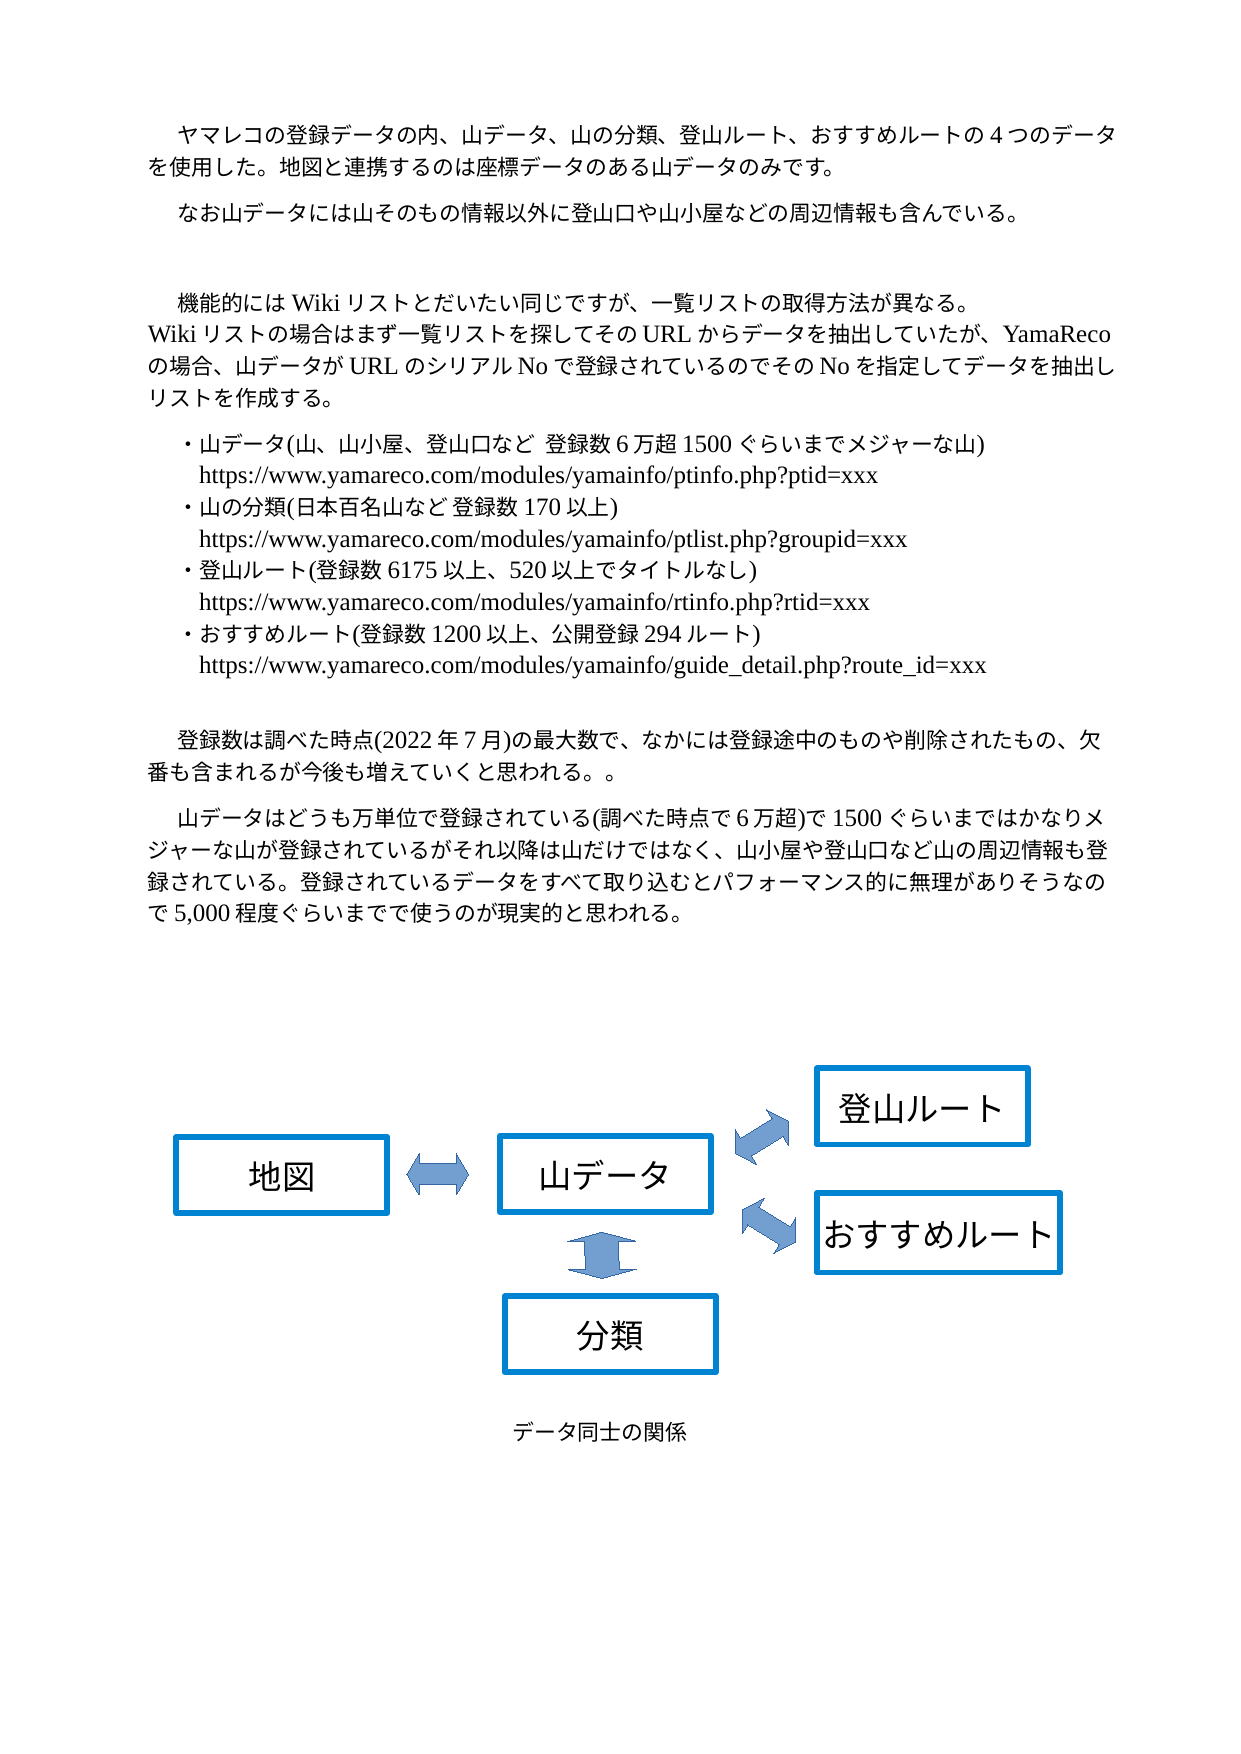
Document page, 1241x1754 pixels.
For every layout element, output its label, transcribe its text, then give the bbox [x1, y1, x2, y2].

text ・おすすめルート(登録数 1200以上、公開登録 294ルート) [148, 617, 1122, 648]
text ・山データ(山、山小屋、登山口など 登録数 6万超 1500ぐらいまでメジャーな山) [148, 427, 1122, 458]
text https://www.yamareco.com/modules/yamainfo/rtinfo.php?rtid=xxx [148, 585, 1122, 617]
text https://www.yamareco.com/modules/yamainfo/ptlist.php?groupid=xxx [148, 522, 1122, 553]
text https://www.yamareco.com/modules/yamainfo/ptinfo.php?ptid=xxx [148, 458, 1122, 490]
text なお山データには山そのもの情報以外に登山口や山小屋などの周辺情報も含んでいる。 [148, 196, 1122, 228]
text 登録数は調べた時点(2022年7月)の最大数で、なかには登録途中のものや削除されたもの、欠番も含まれるが今後も増えていくと思われる。。 [148, 723, 1122, 787]
text https://www.yamareco.com/modules/yamainfo/guide_detail.php?route_id=xxx [148, 648, 1122, 680]
text ・山の分類(日本百名山など 登録数 170以上) [148, 490, 1122, 522]
text 山データはどうも万単位で登録されている(調べた時点で6万超)で1500ぐらいまではかなりメジャーな山が登録されているがそれ以降は山だけではなく、山小屋や登山口など山の周辺情報も登録されている。登録されているデータをすべて取り込むとパフォーマンス的に無理がありそうなので5,000程度ぐらいまでで使うのが現実的と思われる。 [148, 801, 1122, 928]
text 機能的には Wikiリストとだいたい同じですが、一覧リストの取得方法が異なる。 Wikiリストの場合はまず一覧リストを探してそのURLからデータを抽出していたが、YamaRecoの場合、山データがURLのシリアルNoで登録されているのでそのNoを指定してデータを抽出しリストを作成する。 [148, 286, 1122, 412]
text ヤマレコの登録データの内、山データ、山の分類、登山ルート、おすすめルートの4つのデータを使用した。地図と連携するのは座標データのある山データのみです。 [148, 118, 1122, 181]
text ・登山ルート(登録数 6175 以上、520以上でタイトルなし) [148, 553, 1122, 585]
